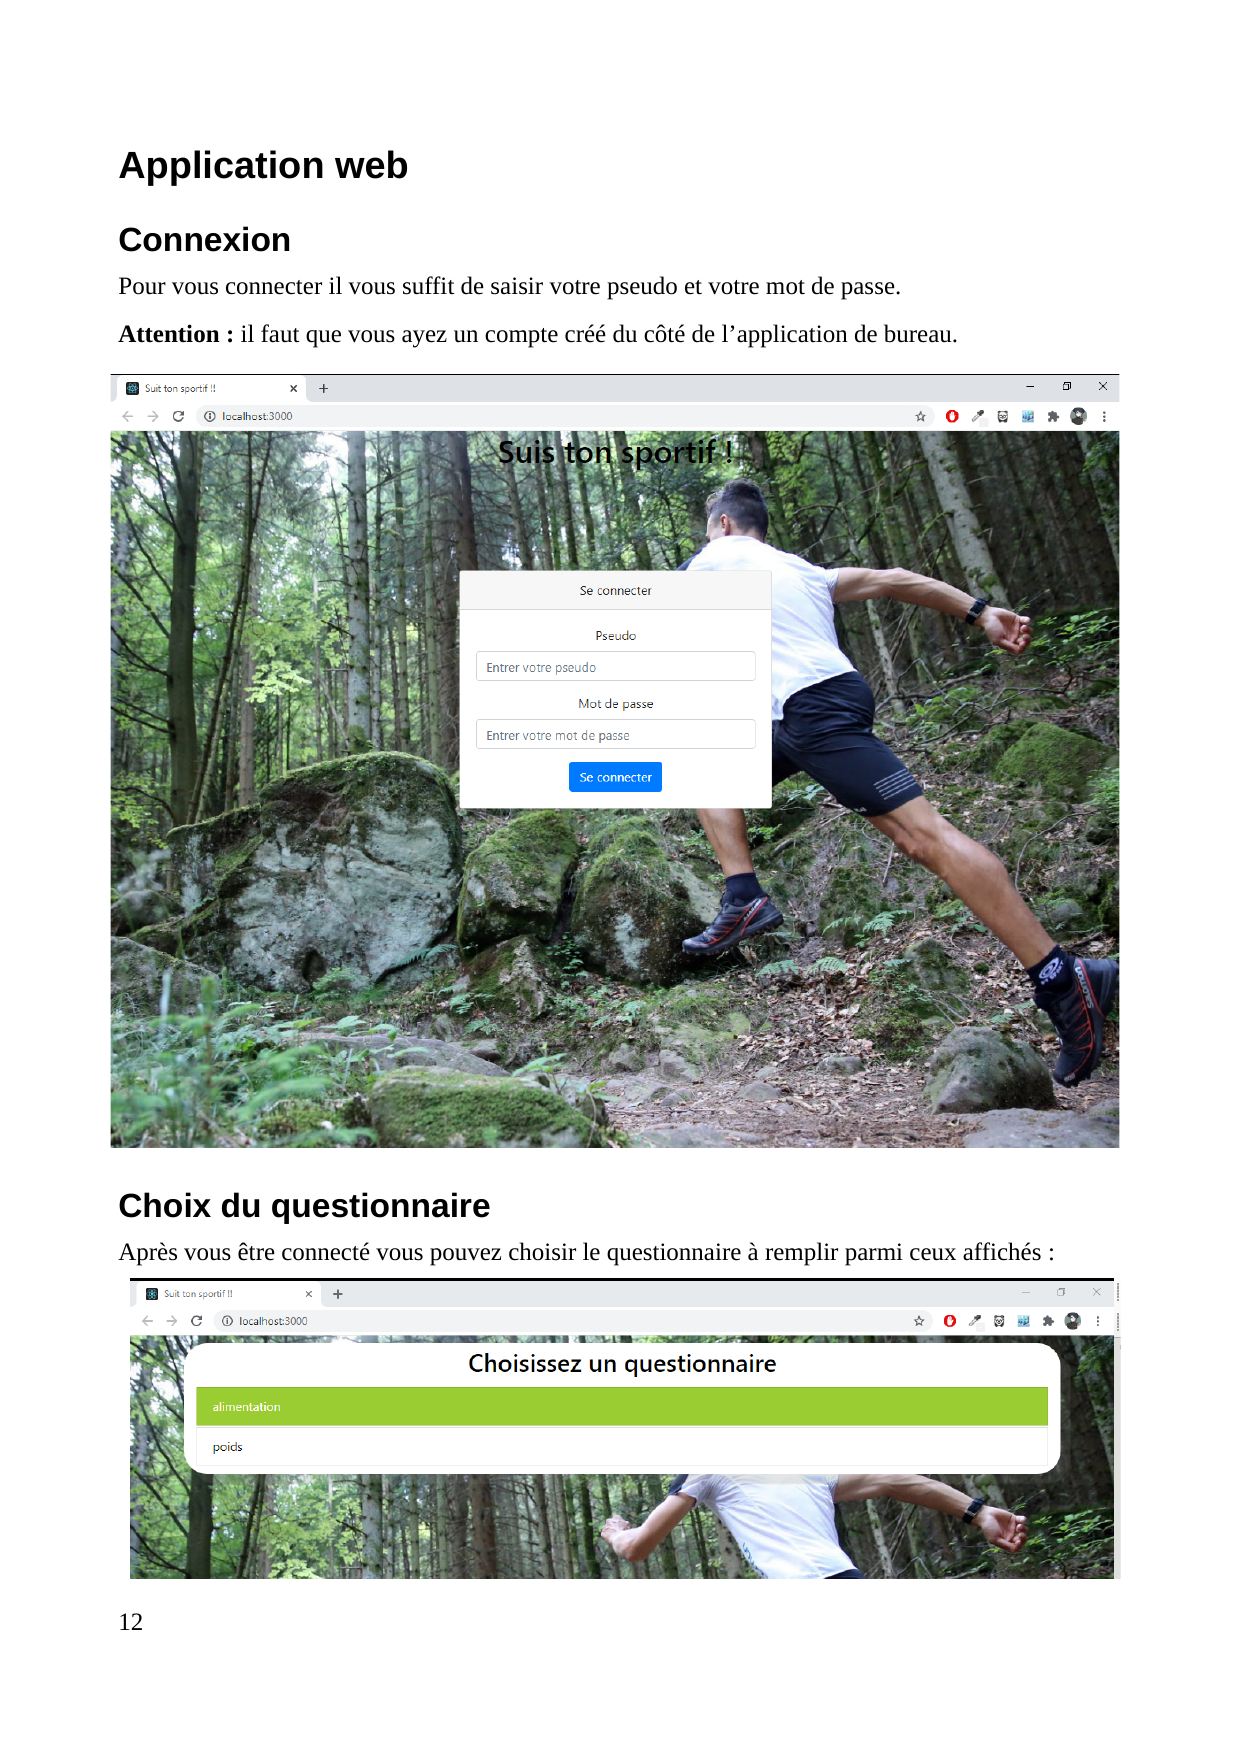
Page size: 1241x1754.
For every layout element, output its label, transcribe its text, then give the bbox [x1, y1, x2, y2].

text Attention : il faut que vous ayez un compte créé du côté de l’application de bureau. [118, 319, 1122, 348]
subtitle Choix du questionnaire [118, 387, 1122, 1225]
text Après vous être connecté vous pouvez choisir le questionnaire à remplir parmi ceux affichés : [118, 1237, 1122, 1266]
subtitle Application web [118, 143, 1122, 187]
subtitle Connexion [118, 220, 1122, 259]
text Pour vous connecter il vous suffit de saisir votre pseudo et votre mot de passe. [118, 271, 1122, 300]
